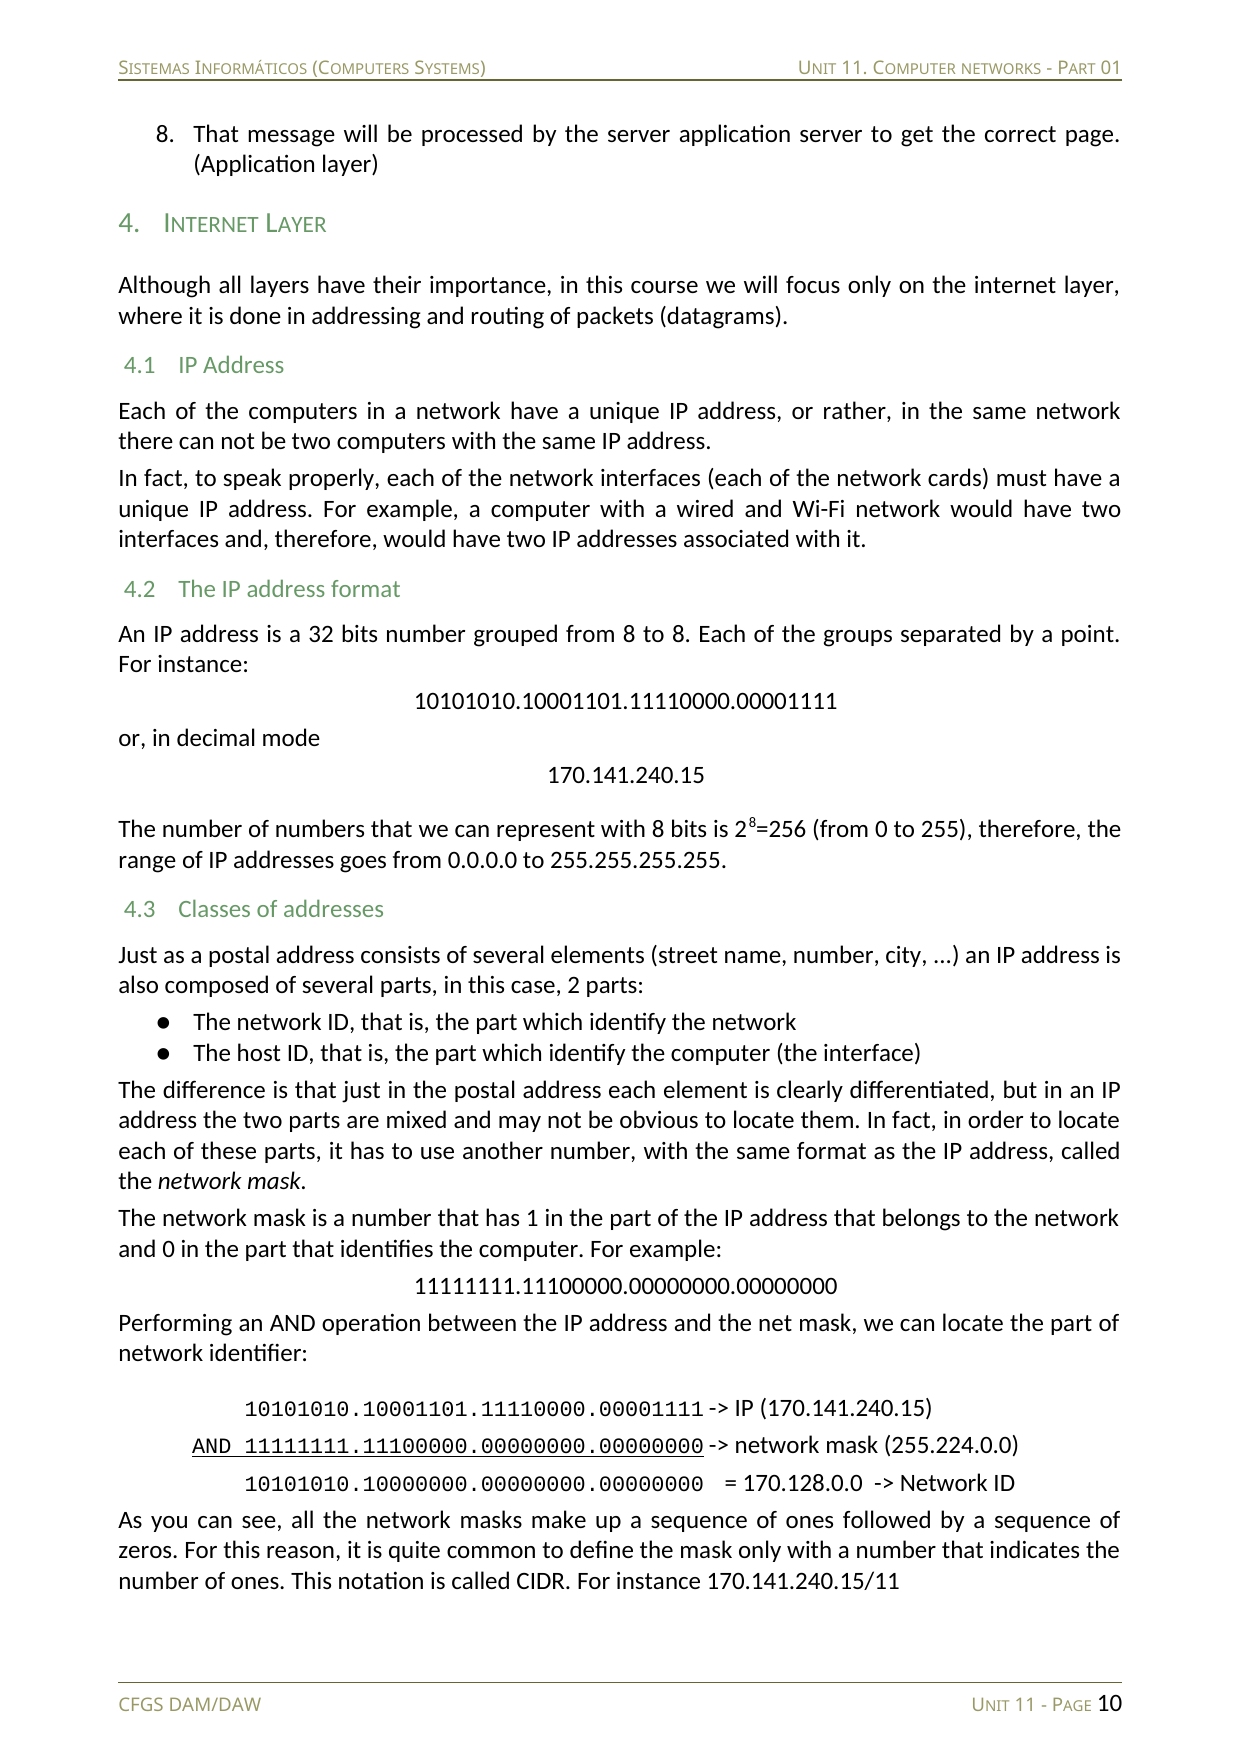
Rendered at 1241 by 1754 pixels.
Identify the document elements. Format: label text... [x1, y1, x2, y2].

subtitle The IP address format [118, 573, 1122, 603]
text 11111111.11100000.00000000.00000000 [118, 1270, 1122, 1300]
text AND 11111111.11100000.00000000.00000000 -> network mask (255.224.0.0) [192, 1429, 1122, 1460]
text The network mask is a number that has 1 in the part of the IP address that belongs to the network and 0 in the part that identifies the computer. For example: [118, 1202, 1122, 1263]
list The network ID, that is, the part which identify the network [156, 1006, 1122, 1037]
text Performing an AND operation between the IP address and the net mask, we can locate the part of network identifier: [118, 1307, 1122, 1368]
text The difference is that just in the postal address each element is clearly differentiated, but in an IP address the two parts are mixed and may not be obvious to locate them. In fact, in order to locate each of these parts, it has to use another number, with the same format as the IP address, called the network mask. [118, 1074, 1122, 1196]
text 10101010.10001101.11110000.00001111 -> IP (170.141.240.15) [192, 1392, 1122, 1423]
list That message will be processed by the server application server to get the correct page. (Application layer) [156, 118, 1122, 179]
text The number of numbers that we can represent with 8 bits is 28=256 (from 0 to 255), therefore, the range of IP addresses goes from 0.0.0.0 to 255.255.255.255. [118, 814, 1122, 875]
text An IP address is a 32 bits number grouped from 8 to 8. Each of the groups separated by a point. For instance: [118, 618, 1122, 679]
text 170.141.240.15 [118, 759, 1122, 790]
text 10101010.10000000.00000000.00000000 = 170.128.0.0 -> Network ID [192, 1467, 1122, 1497]
text or, in decimal mode [118, 722, 1122, 753]
text Although all layers have their importance, in this course we will focus only on the internet layer, where it is done in addressing and routing of packets (datagrams). [118, 269, 1122, 331]
text Just as a postal address consists of several elements (street name, number, city, ...) an IP address is also composed of several parts, in this case, 2 parts: [118, 939, 1122, 1000]
text 10101010.10001101.11110000.00001111 [118, 686, 1122, 716]
text As you can see, all the network masks make up a sequence of ones followed by a sequence of zeros. For this reason, it is quite common to define the mask only with a number that indicates the number of ones. This notation is called CIDR. For instance 170.141.240.15/11 [118, 1504, 1122, 1596]
subtitle IP Address [118, 349, 1122, 380]
subtitle Classes of addresses [118, 893, 1122, 924]
text In fact, to speak properly, each of the network interfaces (each of the network cards) must have a unique IP address. For example, a computer with a wired and Wi-Fi network would have two interfaces and, therefore, would have two IP addresses associated with it. [118, 462, 1122, 554]
list The host ID, that is, the part which identify the computer (the interface) [156, 1037, 1122, 1067]
subtitle Internet Layer [118, 204, 1122, 239]
text Each of the computers in a network have a unique IP address, or rather, in the same network there can not be two computers with the same IP address. [118, 395, 1122, 456]
